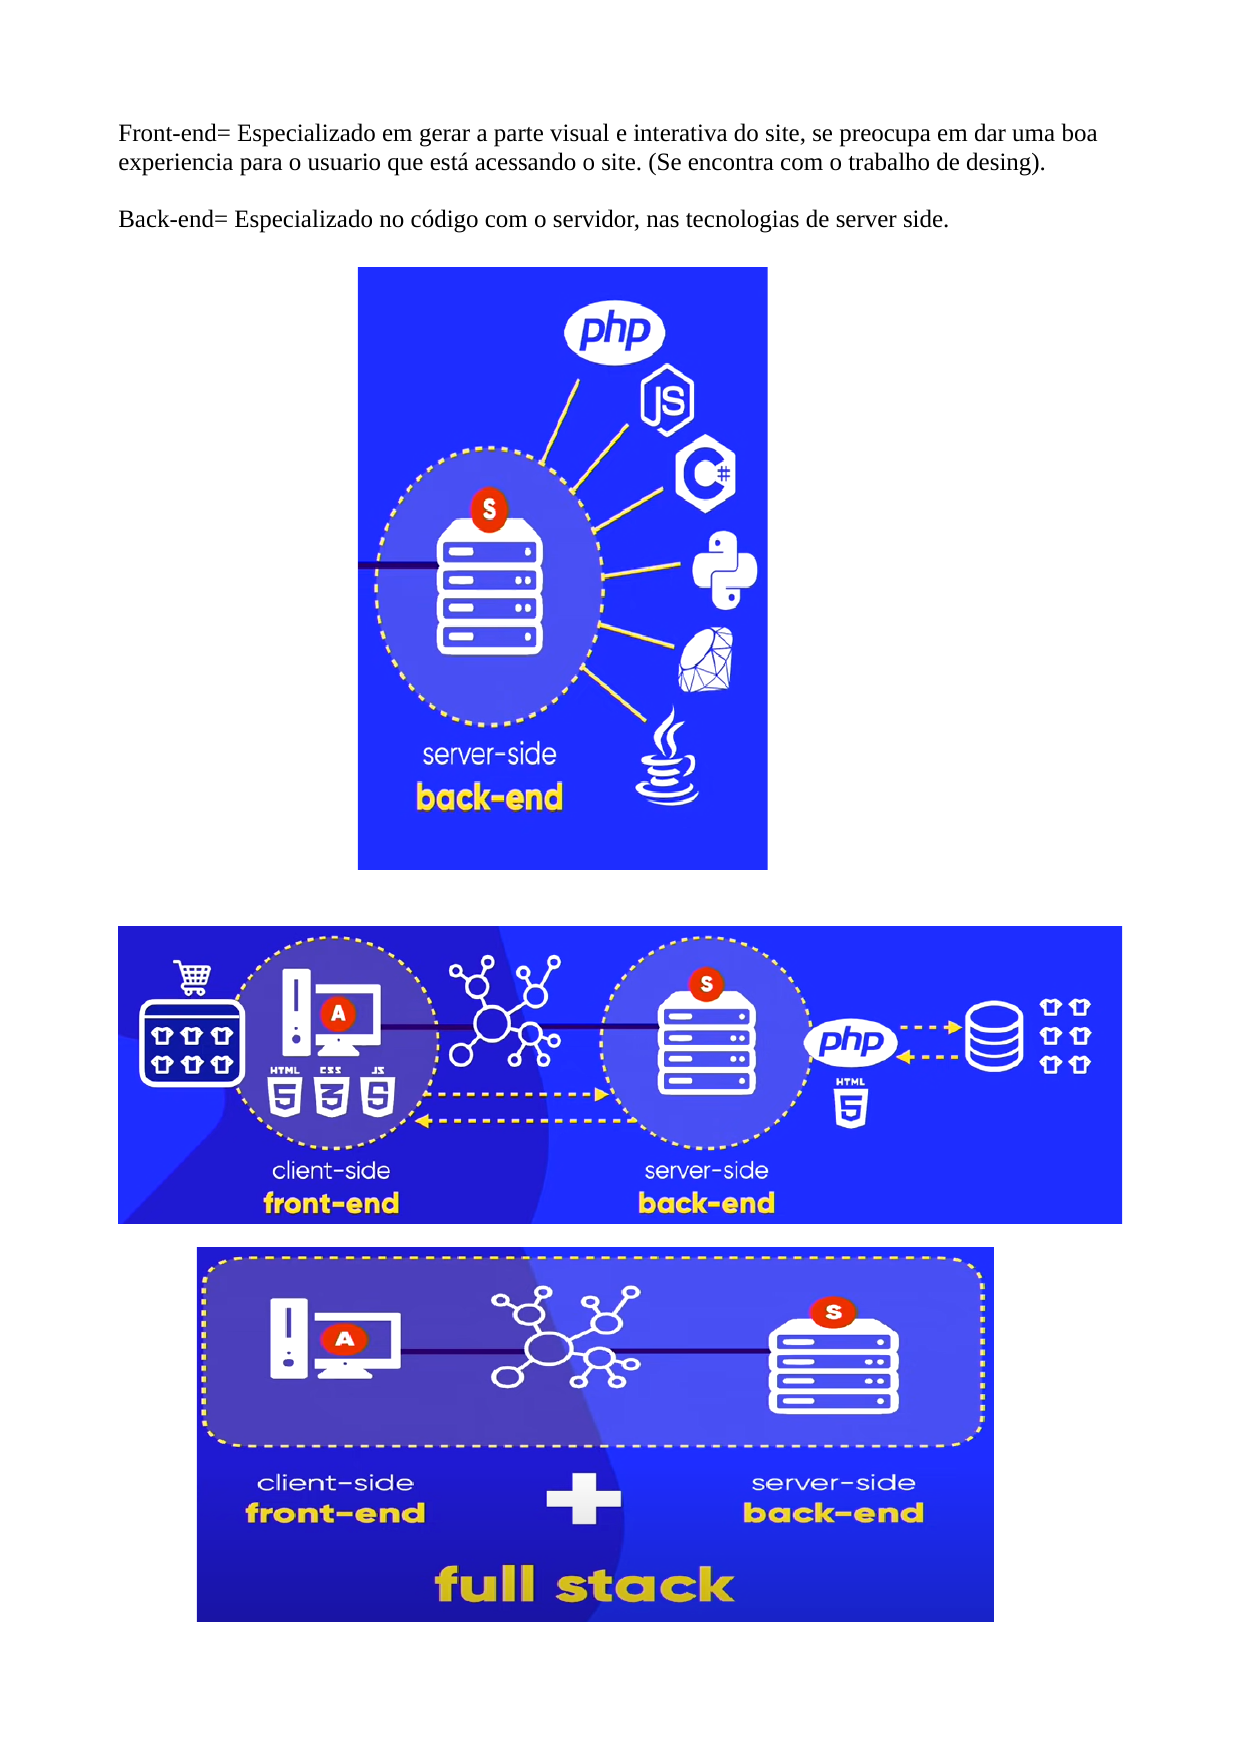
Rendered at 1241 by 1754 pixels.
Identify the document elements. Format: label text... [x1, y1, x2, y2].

picture [118, 926, 1123, 1224]
text Front-end= Especializado em gerar a parte visual e interativa do site, se preocupa em dar uma boa experiencia para o usuario que está acessando o site. (Se encontra com o trabalho de desing). [118, 118, 1122, 176]
picture [357, 267, 768, 870]
text Back-end= Especializado no código com o servidor, nas tecnologias de server side. [118, 204, 1122, 233]
picture [196, 1247, 994, 1622]
